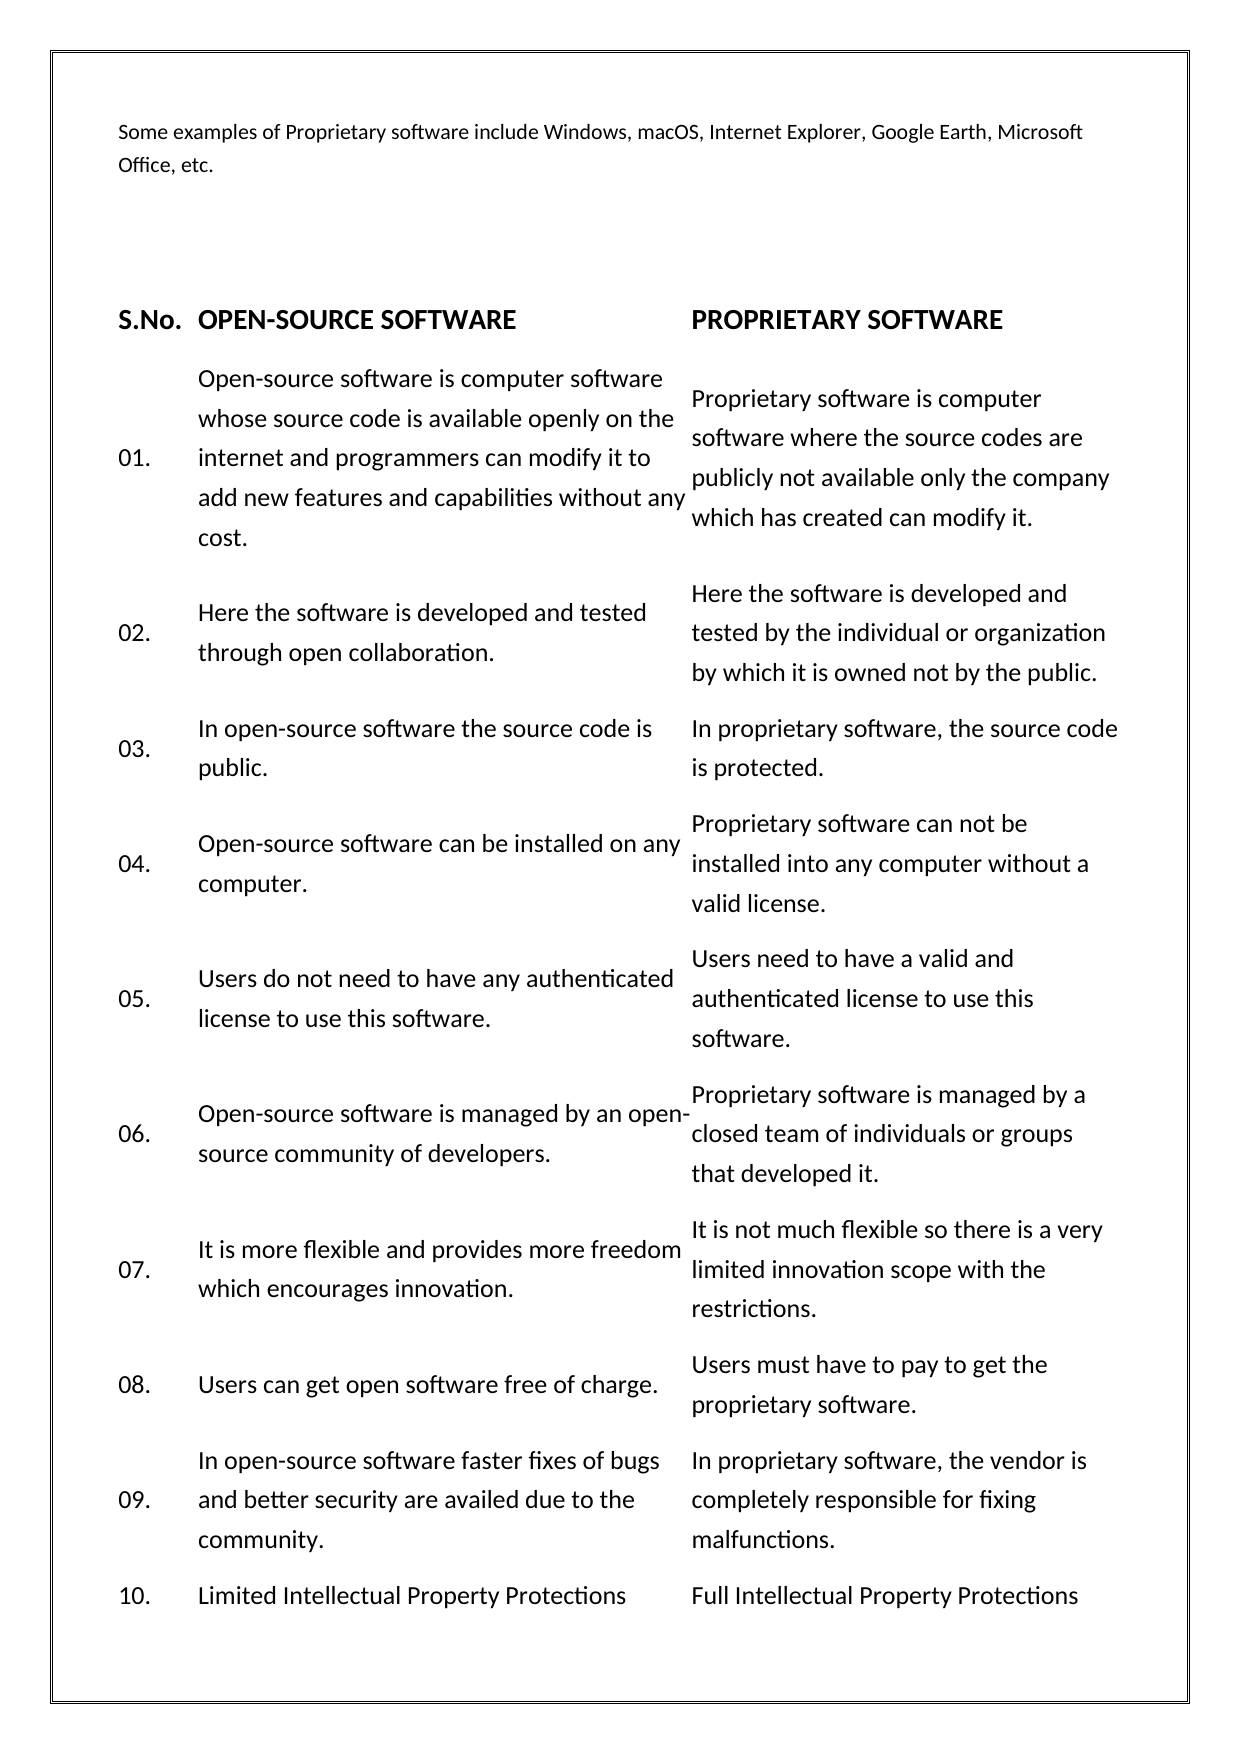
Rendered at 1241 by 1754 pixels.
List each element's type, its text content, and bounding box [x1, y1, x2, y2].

text Some examples of Proprietary software include Windows, macOS, Internet Explorer, Google Earth, Microsoft Office, etc. [118, 118, 1122, 178]
table_cell It is more flexible and provides more freedom which encourages innovation. [198, 1213, 691, 1348]
table_cell Proprietary software is managed by a closed team of individuals or groups that developed it. [691, 1078, 1122, 1213]
table_cell Here the software is developed and tested through open collaboration. [198, 577, 691, 712]
table_cell Open-source software is managed by an open-source community of developers. [198, 1078, 691, 1213]
table_cell 05. [118, 943, 198, 1078]
table_cell Proprietary software is computer software where the source codes are publicly not available only the company which has created can modify it. [691, 362, 1122, 577]
table_cell In proprietary software, the vendor is completely responsible for fixing malfunctions. [691, 1444, 1122, 1579]
table_cell 08. [118, 1348, 198, 1444]
table_cell In open-source software the source code is public. [198, 712, 691, 807]
table_header S.No. [118, 301, 198, 362]
table_cell 03. [118, 712, 198, 807]
table_cell 02. [118, 577, 198, 712]
table_cell It is not much flexible so there is a very limited innovation scope with the restrictions. [691, 1213, 1122, 1348]
table_cell In open-source software faster fixes of bugs and better security are availed due to the community. [198, 1444, 691, 1579]
table_header PROPRIETARY SOFTWARE [691, 301, 1122, 362]
table_cell Open-source software can be installed on any computer. [198, 808, 691, 943]
table_cell Proprietary software can not be installed into any computer without a valid license. [691, 808, 1122, 943]
table_cell Open-source software is computer software whose source code is available openly on the internet and programmers can modify it to add new features and capabilities without any cost. [198, 362, 691, 577]
table_cell Limited Intellectual Property Protections [198, 1579, 691, 1635]
table_cell Users can get open software free of charge. [198, 1348, 691, 1444]
table_cell Here the software is developed and tested by the individual or organization by which it is owned not by the public. [691, 577, 1122, 712]
table_cell 09. [118, 1444, 198, 1579]
table_cell Users must have to pay to get the proprietary software. [691, 1348, 1122, 1444]
table_cell 10. [118, 1579, 198, 1635]
table_cell Full Intellectual Property Protections [691, 1579, 1122, 1635]
table_cell Users do not need to have any authenticated license to use this software. [198, 943, 691, 1078]
table_cell 04. [118, 808, 198, 943]
table_cell In proprietary software, the source code is protected. [691, 712, 1122, 807]
table_cell 06. [118, 1078, 198, 1213]
table_cell Users need to have a valid and authenticated license to use this software. [691, 943, 1122, 1078]
table_cell 01. [118, 362, 198, 577]
table_header OPEN-SOURCE SOFTWARE [198, 301, 691, 362]
table_cell 07. [118, 1213, 198, 1348]
